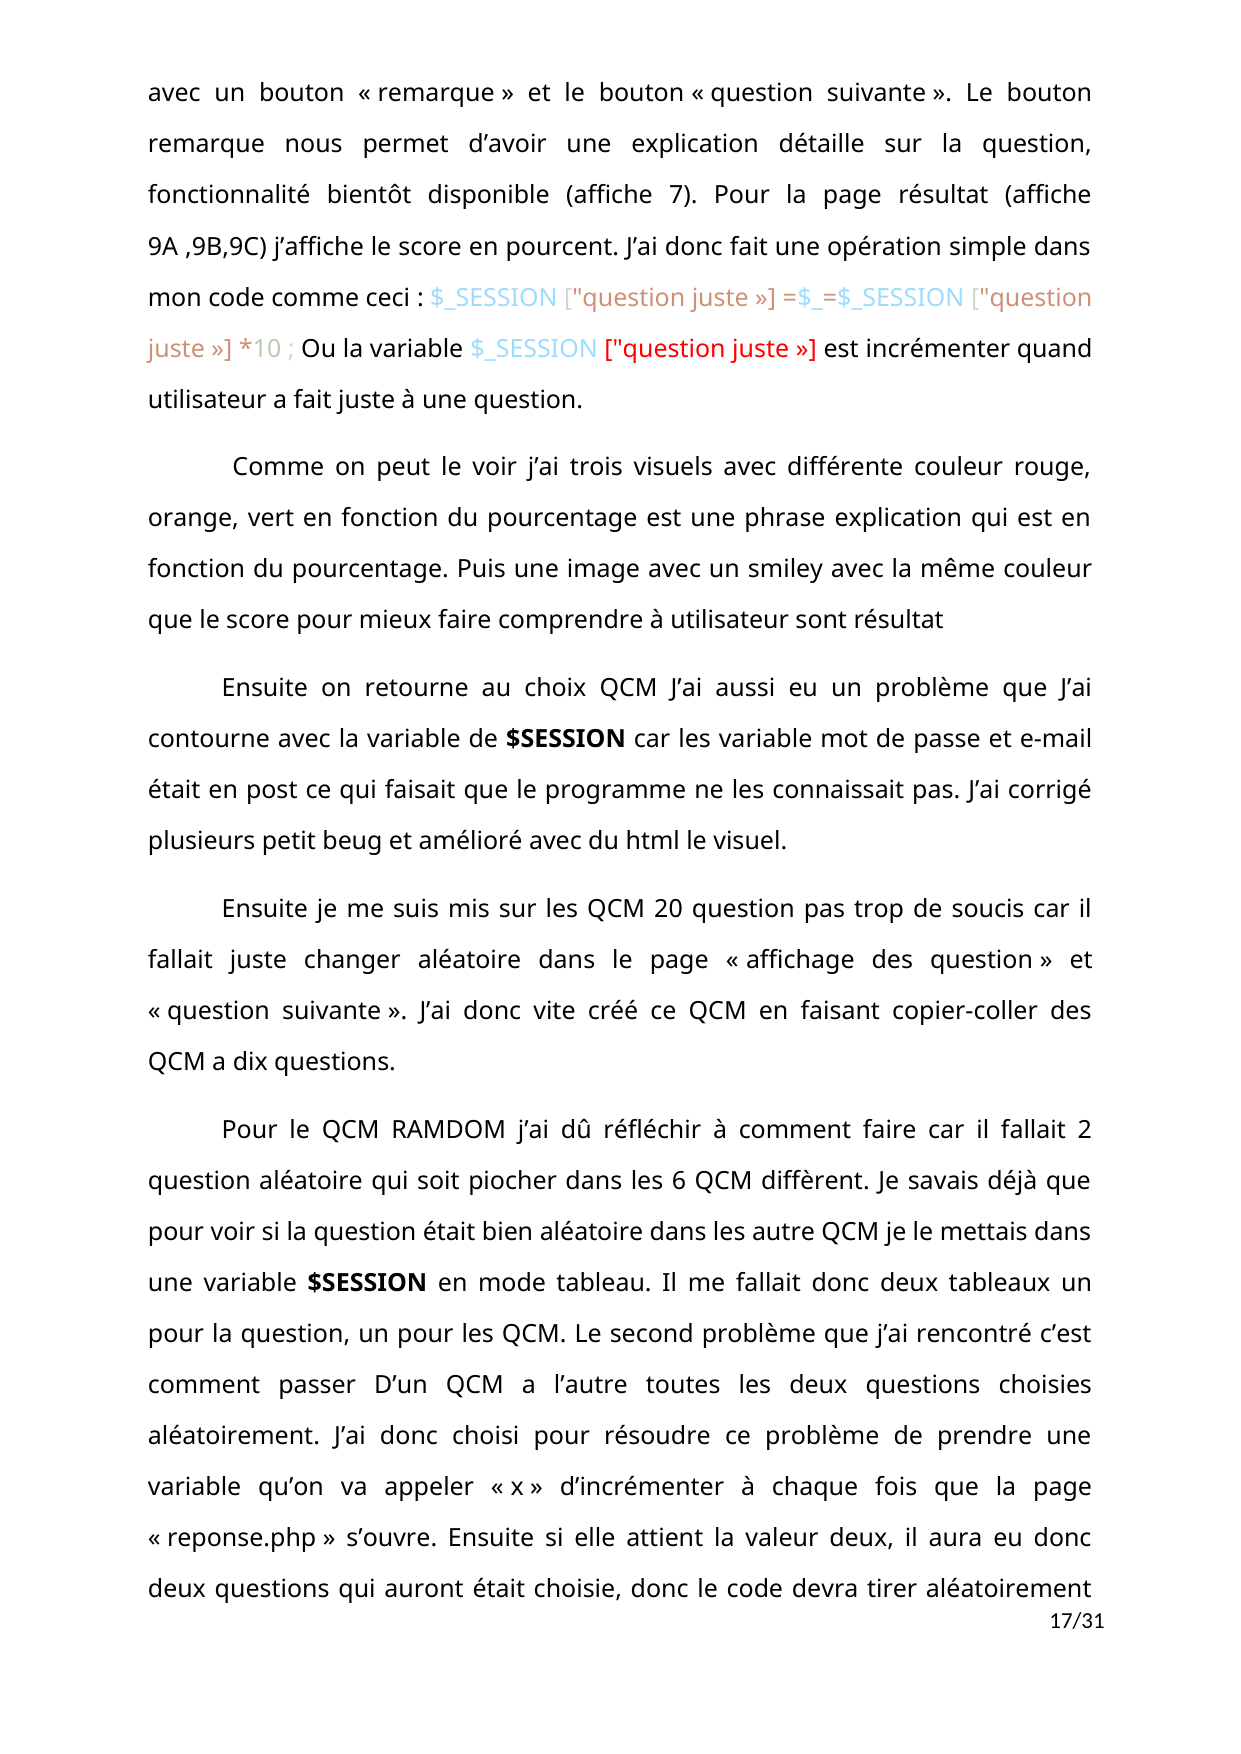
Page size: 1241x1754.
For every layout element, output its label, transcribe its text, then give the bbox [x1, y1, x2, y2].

text Comme on peut le voir j’ai trois visuels avec différente couleur rouge, orange, vert en fonction du pourcentage est une phrase explication qui est en fonction du pourcentage. Puis une image avec un smiley avec la même couleur que le score pour mieux faire comprendre à utilisateur sont résultat [148, 449, 1093, 636]
text avec un bouton « remarque » et le bouton « question suivante ». Le bouton remarque nous permet d’avoir une explication détaille sur la question, fonctionnalité bientôt disponible (affiche 7). Pour la page résultat (affiche 9A ,9B,9C) j’affiche le score en pourcent. J’ai donc fait une opération simple dans mon code comme ceci : $_SESSION ["question juste »] =$_=$_SESSION ["question juste »] *10 ; Ou la variable $_SESSION ["question juste »] est incrémenter quand utilisateur a fait juste à une question. [148, 75, 1093, 415]
text Ensuite on retourne au choix QCM J’ai aussi eu un problème que J’ai contourne avec la variable de $SESSION car les variable mot de passe et e-mail était en post ce qui faisait que le programme ne les connaissait pas. J’ai corrigé plusieurs petit beug et amélioré avec du html le visuel. [148, 670, 1093, 857]
text Pour le QCM RAMDOM j’ai dû réfléchir à comment faire car il fallait 2 question aléatoire qui soit piocher dans les 6 QCM diffèrent. Je savais déjà que pour voir si la question était bien aléatoire dans les autre QCM je le mettais dans une variable $SESSION en mode tableau. Il me fallait donc deux tableaux un pour la question, un pour les QCM. Le second problème que j’ai rencontré c’est comment passer D’un QCM a l’autre toutes les deux questions choisies aléatoirement. J’ai donc choisi pour résoudre ce problème de prendre une variable qu’on va appeler « x » d’incrémenter à chaque fois que la page « reponse.php » s’ouvre. Ensuite si elle attient la valeur deux, il aura eu donc deux questions qui auront était choisie, donc le code devra tirer aléatoirement [148, 1111, 1093, 1605]
text Ensuite je me suis mis sur les QCM 20 question pas trop de soucis car il fallait juste changer aléatoire dans le page « affichage des question » et « question suivante ». J’ai donc vite créé ce QCM en faisant copier-coller des QCM a dix questions. [148, 891, 1093, 1078]
